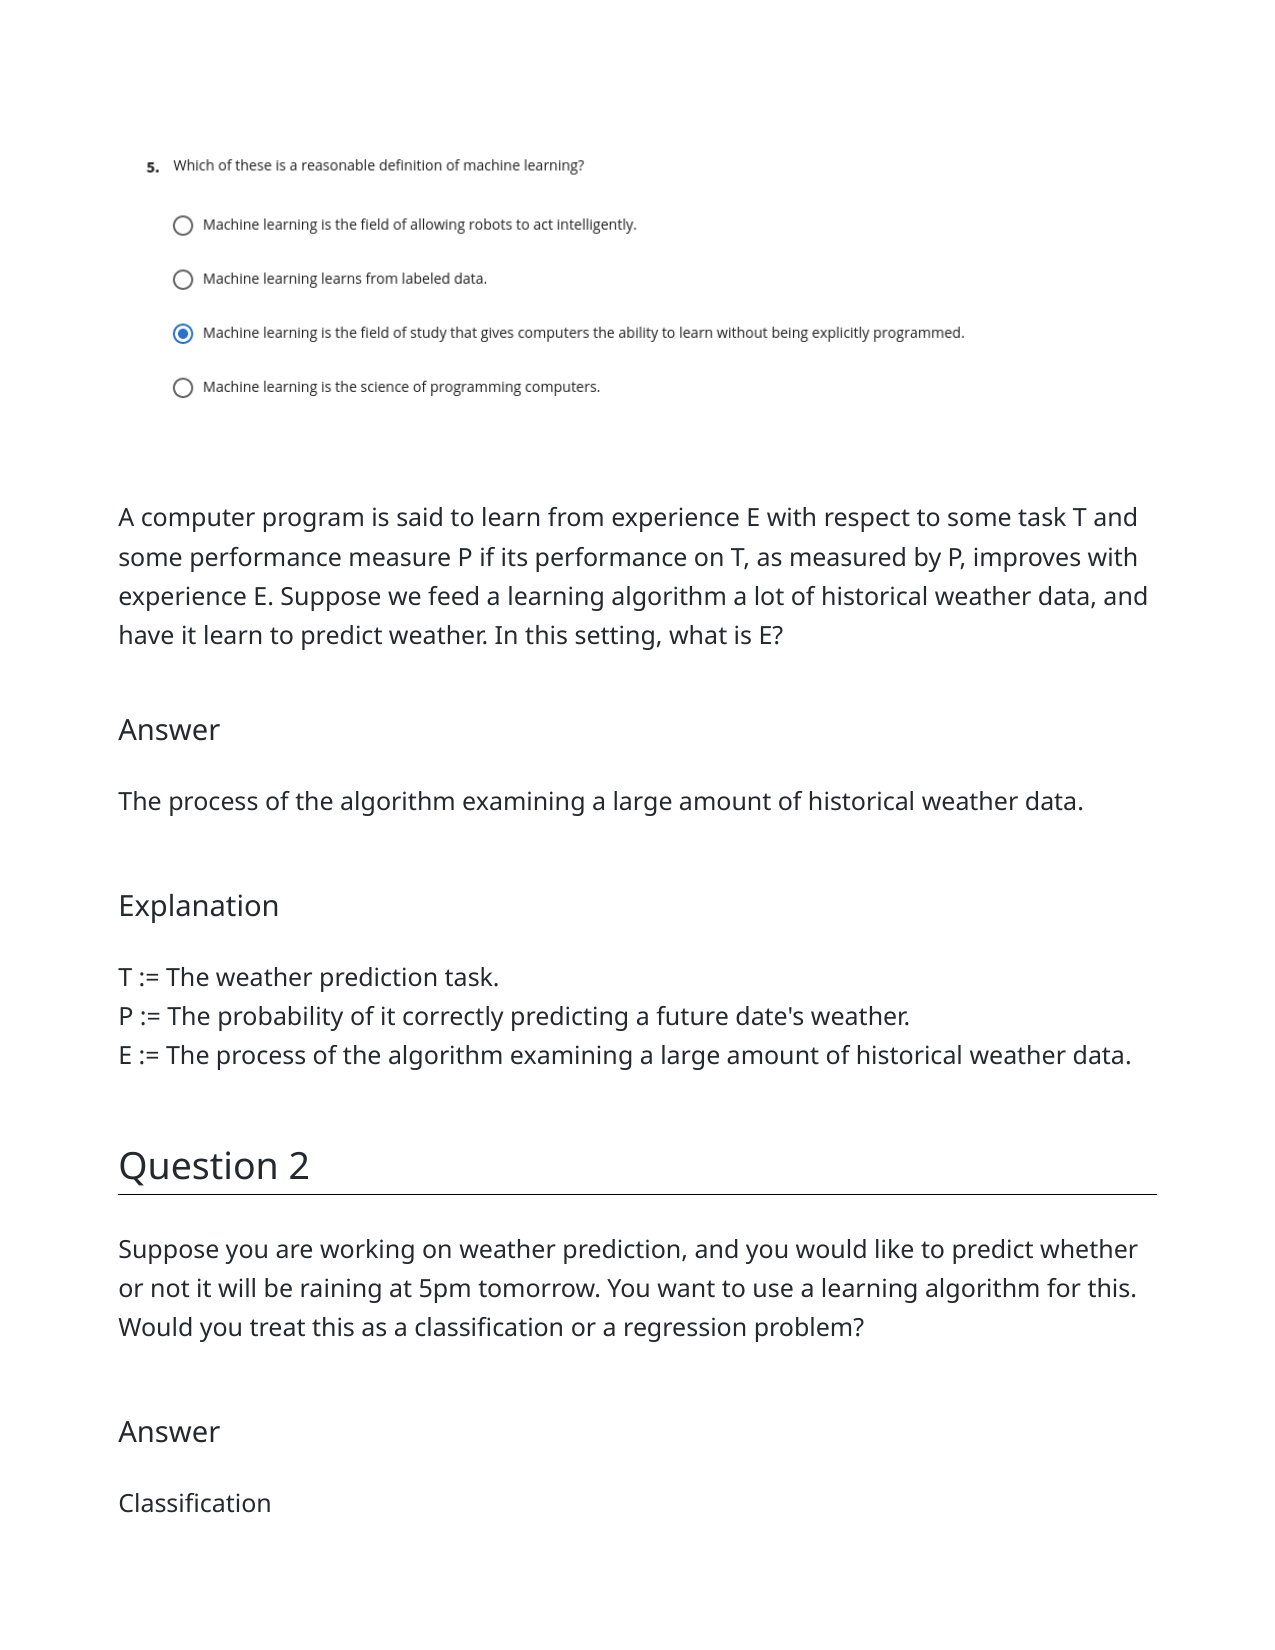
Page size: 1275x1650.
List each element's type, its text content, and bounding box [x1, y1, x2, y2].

text A computer program is said to learn from experience E with respect to some task T and some performance measure P if its performance on T, as measured by P, improves with experience E. Suppose we feed a learning algorithm a lot of historical weather data, and have it learn to predict weather. In this setting, what is E? [118, 500, 1157, 652]
text The process of the algorithm examining a large amount of historical weather data. [118, 783, 1157, 817]
subtitle Answer [118, 1411, 1157, 1451]
subtitle Answer [118, 709, 1157, 748]
subtitle Explanation [118, 885, 1157, 925]
text T := The weather prediction task. P := The probability of it correctly predicting a future date's weather. E := The process of the algorithm examining a large amount of historical weather data. [118, 960, 1157, 1072]
subtitle Question 2 [118, 1140, 1157, 1194]
text Suppose you are working on weather prediction, and you would like to predict whether or not it will be raining at 5pm tomorrow. You want to use a learning algorithm for this. Would you treat this as a classification or a regression problem? [118, 1231, 1157, 1344]
picture [118, 146, 1157, 443]
text Classification [118, 1486, 1157, 1520]
